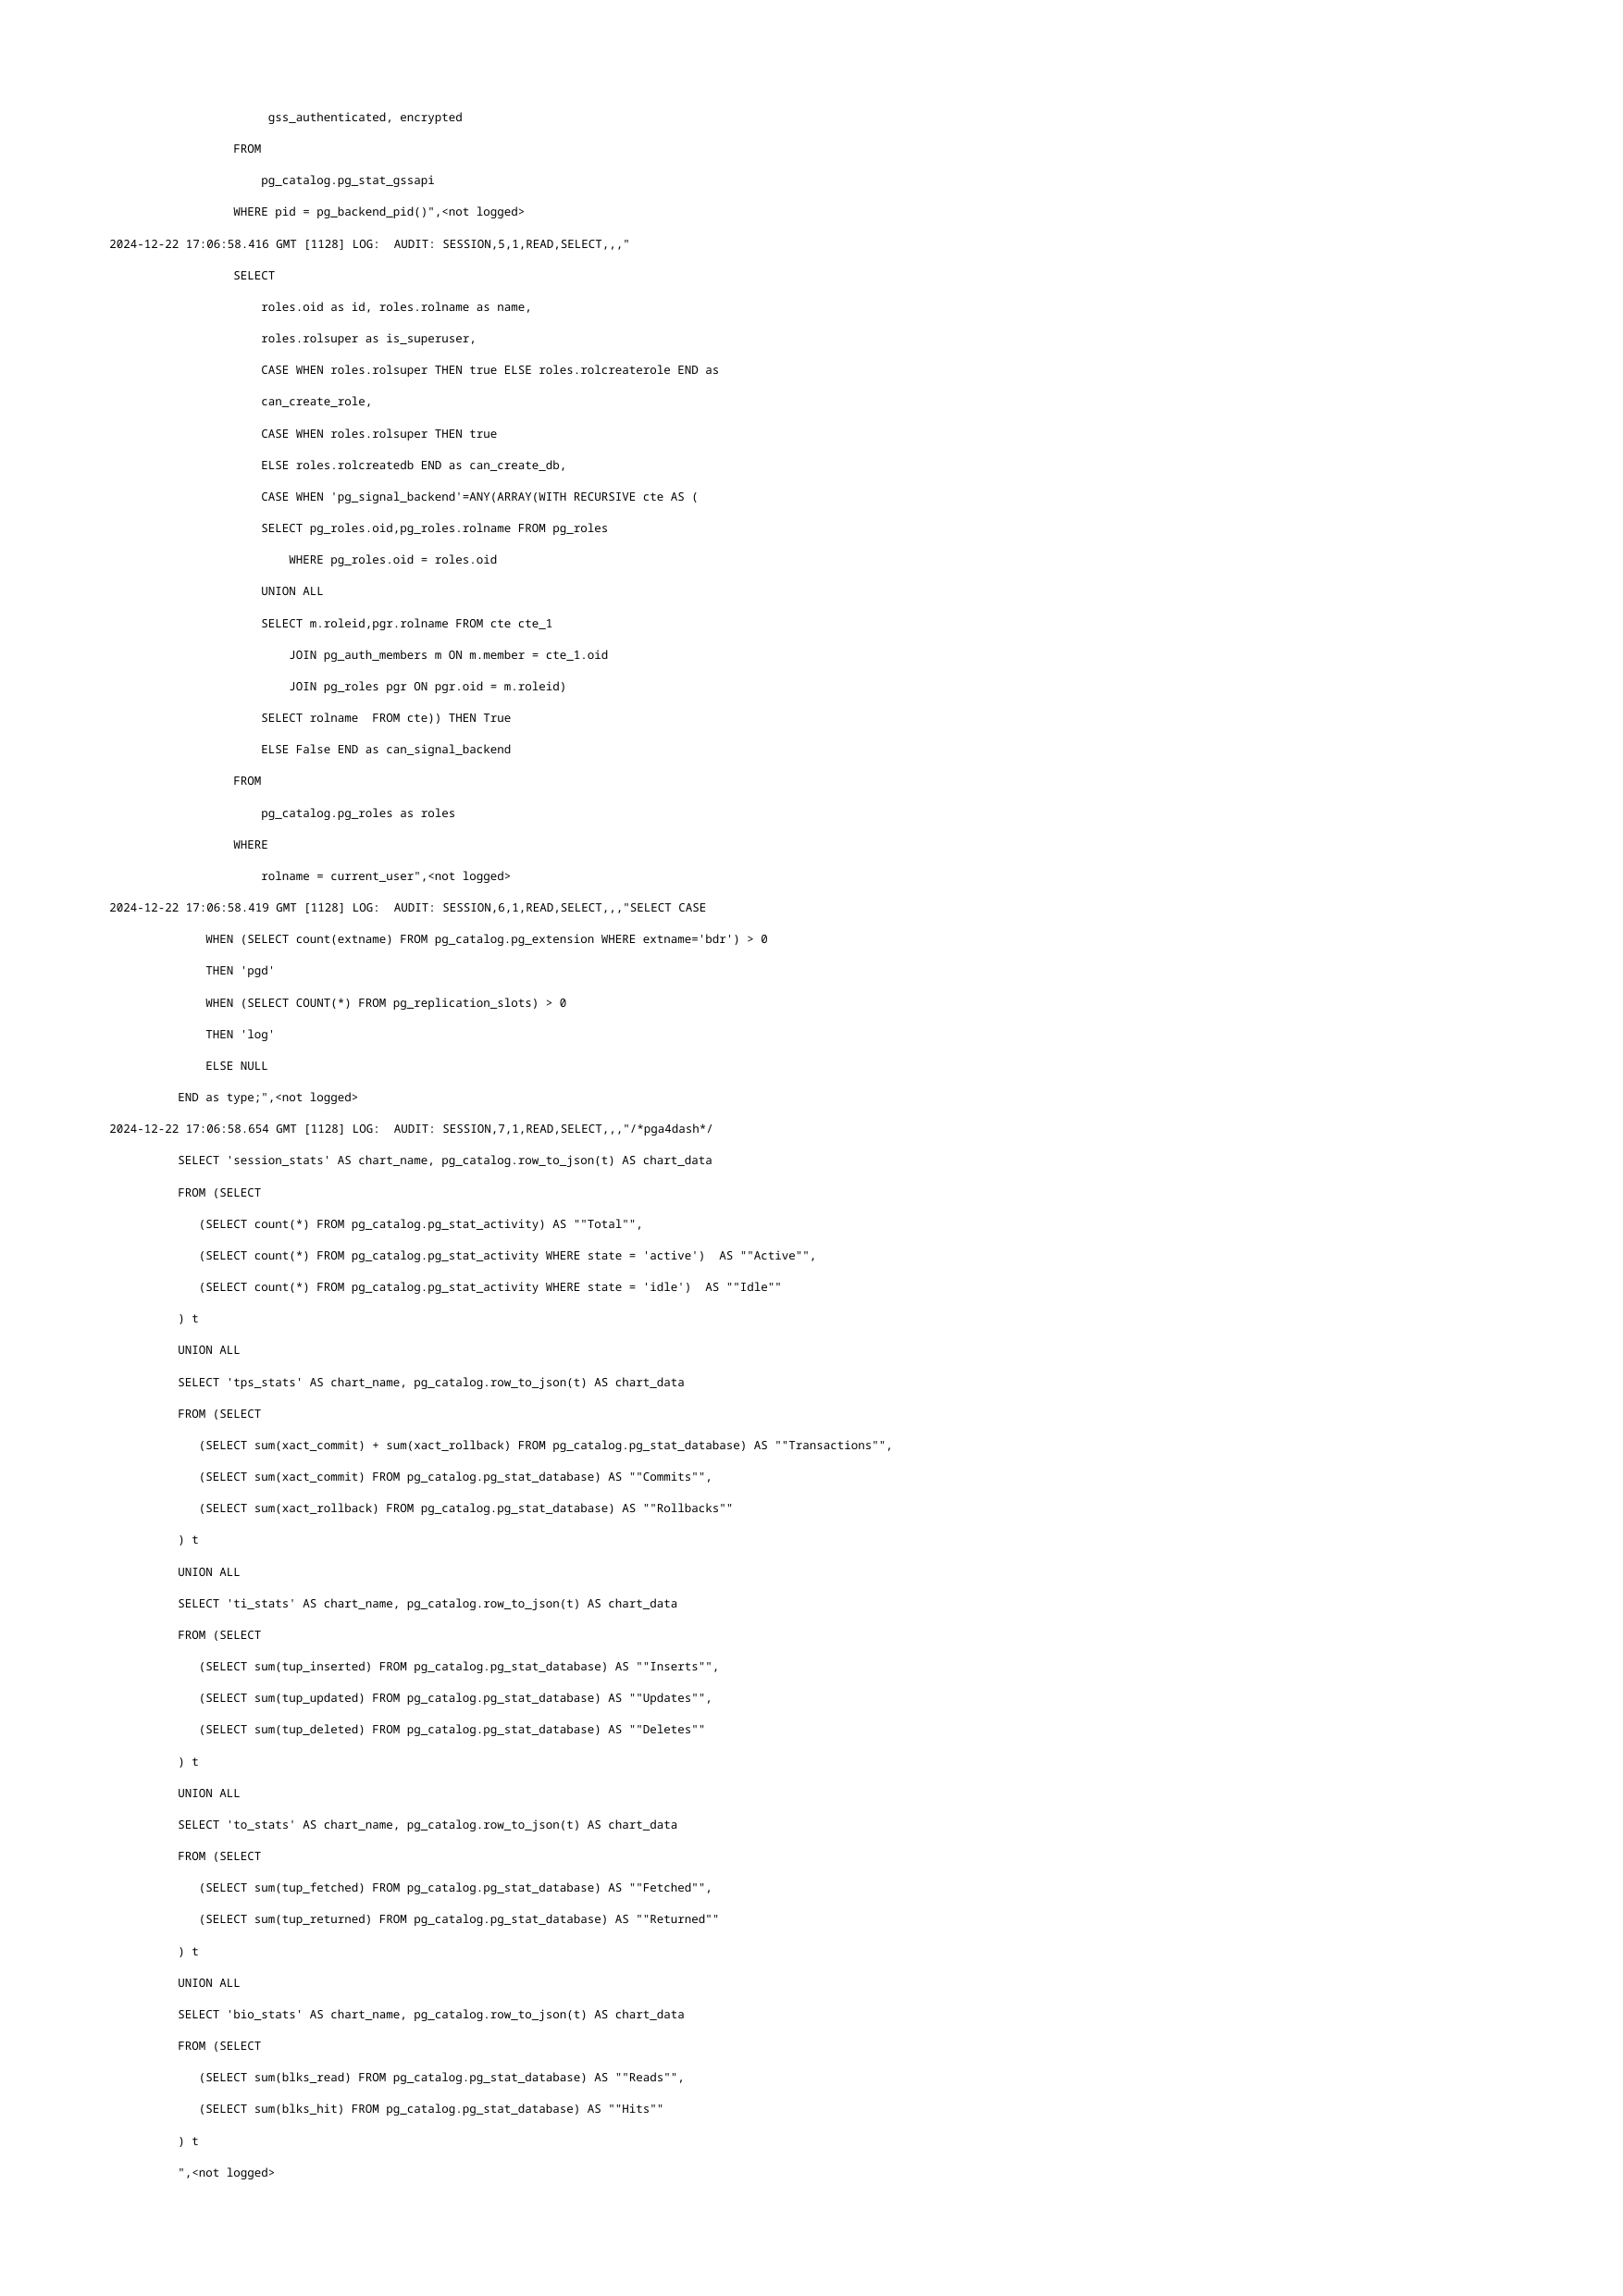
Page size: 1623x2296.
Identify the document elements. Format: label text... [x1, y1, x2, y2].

text (SELECT sum(tup_fetched) FROM pg_catalog.pg_stat_database) AS ""Fetched"", [109, 1880, 1514, 1895]
text (SELECT sum(xact_commit) + sum(xact_rollback) FROM pg_catalog.pg_stat_database) AS ""Transactions"", [109, 1437, 1514, 1453]
text WHEN (SELECT COUNT(*) FROM pg_replication_slots) > 0 [109, 995, 1514, 1011]
text SELECT 'session_stats' AS chart_name, pg_catalog.row_to_json(t) AS chart_data [109, 1153, 1514, 1169]
text (SELECT sum(xact_rollback) FROM pg_catalog.pg_stat_database) AS ""Rollbacks"" [109, 1500, 1514, 1516]
text SELECT m.roleid,pgr.rolname FROM cte cte_1 [109, 615, 1514, 631]
text SELECT rolname FROM cte)) THEN True [109, 710, 1514, 726]
text ) t [109, 2133, 1514, 2149]
text SELECT 'ti_stats' AS chart_name, pg_catalog.row_to_json(t) AS chart_data [109, 1595, 1514, 1611]
text ELSE NULL [109, 1058, 1514, 1074]
text (SELECT sum(tup_returned) FROM pg_catalog.pg_stat_database) AS ""Returned"" [109, 1912, 1514, 1928]
text FROM (SELECT [109, 2038, 1514, 2054]
text rolname = current_user",<not logged> [109, 868, 1514, 884]
text 2024-12-22 17:06:58.419 GMT [1128] LOG: AUDIT: SESSION,6,1,READ,SELECT,,,"SELECT CASE [109, 900, 1514, 915]
text roles.oid as id, roles.rolname as name, [109, 299, 1514, 315]
text 2024-12-22 17:06:58.416 GMT [1128] LOG: AUDIT: SESSION,5,1,READ,SELECT,,," [109, 236, 1514, 252]
text (SELECT sum(tup_inserted) FROM pg_catalog.pg_stat_database) AS ""Inserts"", [109, 1658, 1514, 1674]
text SELECT pg_roles.oid,pg_roles.rolname FROM pg_roles [109, 520, 1514, 536]
text UNION ALL [109, 1975, 1514, 1991]
text UNION ALL [109, 1564, 1514, 1580]
text FROM [109, 141, 1514, 156]
text ) t [109, 1533, 1514, 1548]
text (SELECT sum(blks_hit) FROM pg_catalog.pg_stat_database) AS ""Hits"" [109, 2102, 1514, 2117]
text can_create_role, [109, 394, 1514, 410]
text 2024-12-22 17:06:58.654 GMT [1128] LOG: AUDIT: SESSION,7,1,READ,SELECT,,,"/*pga4dash*/ [109, 1121, 1514, 1136]
text CASE WHEN roles.rolsuper THEN true ELSE roles.rolcreaterole END as [109, 362, 1514, 378]
text CASE WHEN 'pg_signal_backend'=ANY(ARRAY(WITH RECURSIVE cte AS ( [109, 489, 1514, 504]
text (SELECT sum(tup_updated) FROM pg_catalog.pg_stat_database) AS ""Updates"", [109, 1690, 1514, 1706]
text FROM (SELECT [109, 1185, 1514, 1200]
text (SELECT sum(tup_deleted) FROM pg_catalog.pg_stat_database) AS ""Deletes"" [109, 1722, 1514, 1738]
text ) t [109, 1943, 1514, 1959]
text gss_authenticated, encrypted [109, 109, 1514, 125]
text JOIN pg_auth_members m ON m.member = cte_1.oid [109, 647, 1514, 663]
text UNION ALL [109, 1343, 1514, 1359]
text WHERE [109, 837, 1514, 852]
text THEN 'log' [109, 1026, 1514, 1042]
text ",<not logged> [109, 2165, 1514, 2180]
text FROM (SELECT [109, 1848, 1514, 1864]
text pg_catalog.pg_roles as roles [109, 805, 1514, 821]
text FROM [109, 774, 1514, 789]
text (SELECT count(*) FROM pg_catalog.pg_stat_activity) AS ""Total"", [109, 1216, 1514, 1232]
text ) t [109, 1310, 1514, 1326]
text pg_catalog.pg_stat_gssapi [109, 172, 1514, 188]
text (SELECT sum(blks_read) FROM pg_catalog.pg_stat_database) AS ""Reads"", [109, 2069, 1514, 2085]
text roles.rolsuper as is_superuser, [109, 330, 1514, 346]
text SELECT 'bio_stats' AS chart_name, pg_catalog.row_to_json(t) AS chart_data [109, 2006, 1514, 2022]
text ) t [109, 1754, 1514, 1769]
text JOIN pg_roles pgr ON pgr.oid = m.roleid) [109, 678, 1514, 694]
text CASE WHEN roles.rolsuper THEN true [109, 426, 1514, 441]
text SELECT 'to_stats' AS chart_name, pg_catalog.row_to_json(t) AS chart_data [109, 1817, 1514, 1832]
text (SELECT count(*) FROM pg_catalog.pg_stat_activity WHERE state = 'active') AS ""Active"", [109, 1247, 1514, 1263]
text (SELECT sum(xact_commit) FROM pg_catalog.pg_stat_database) AS ""Commits"", [109, 1469, 1514, 1484]
text FROM (SELECT [109, 1627, 1514, 1643]
text THEN 'pgd' [109, 963, 1514, 979]
text SELECT [109, 267, 1514, 283]
text SELECT 'tps_stats' AS chart_name, pg_catalog.row_to_json(t) AS chart_data [109, 1374, 1514, 1390]
text UNION ALL [109, 584, 1514, 600]
text END as type;",<not logged> [109, 1089, 1514, 1105]
text WHERE pid = pg_backend_pid()",<not logged> [109, 205, 1514, 220]
text UNION ALL [109, 1785, 1514, 1801]
text ELSE False END as can_signal_backend [109, 741, 1514, 757]
text ELSE roles.rolcreatedb END as can_create_db, [109, 457, 1514, 473]
text (SELECT count(*) FROM pg_catalog.pg_stat_activity WHERE state = 'idle') AS ""Idle"" [109, 1279, 1514, 1295]
text WHEN (SELECT count(extname) FROM pg_catalog.pg_extension WHERE extname='bdr') > 0 [109, 931, 1514, 947]
text FROM (SELECT [109, 1406, 1514, 1421]
text WHERE pg_roles.oid = roles.oid [109, 552, 1514, 567]
